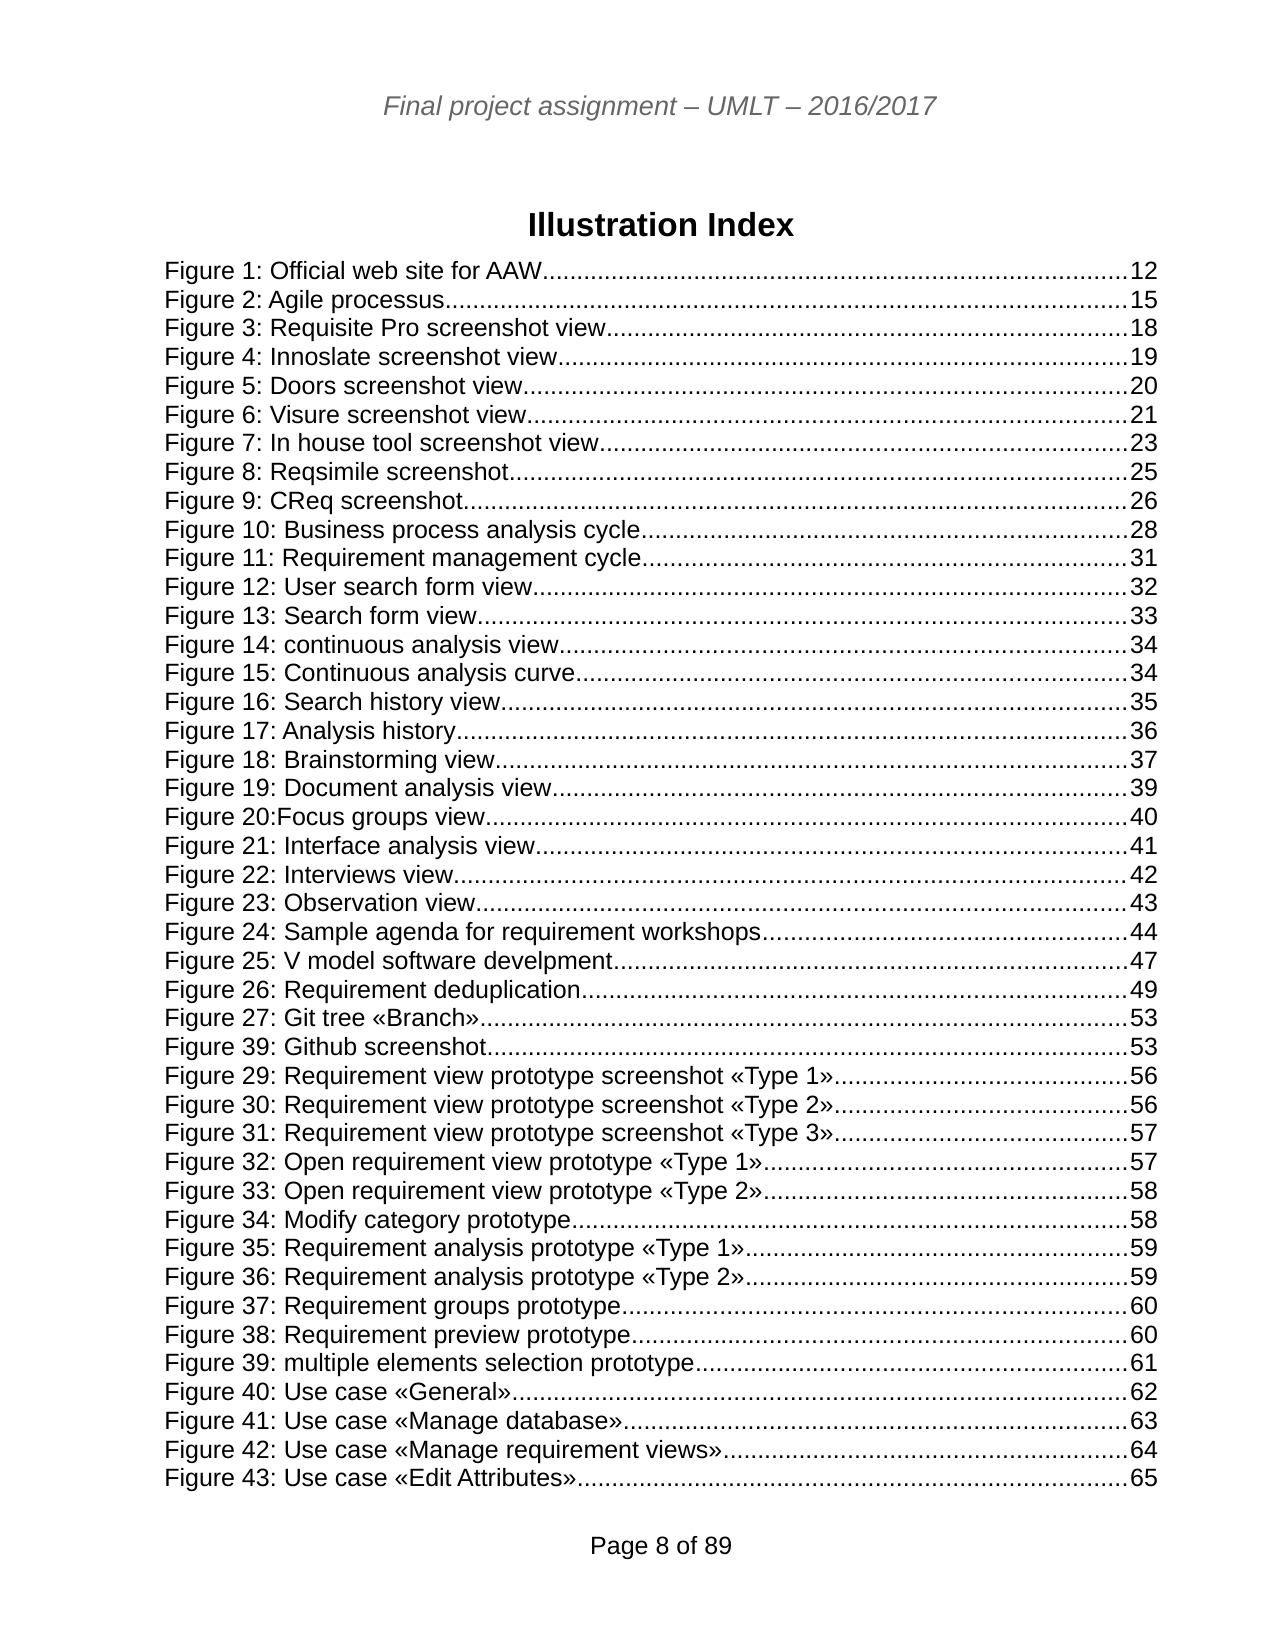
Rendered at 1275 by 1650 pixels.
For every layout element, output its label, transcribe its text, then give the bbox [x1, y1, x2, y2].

text Figure 31: Requirement view prototype screenshot «Type 3» 57 [164, 1118, 1158, 1147]
text Figure 6: Visure screenshot view 21 [164, 400, 1158, 428]
text Figure 41: Use case «Manage database» 63 [164, 1406, 1158, 1435]
text Figure 26: Requirement deduplication 49 [164, 975, 1158, 1003]
text Figure 40: Use case «General» 62 [164, 1377, 1158, 1406]
text Figure 24: Sample agenda for requirement workshops 44 [164, 917, 1158, 946]
text Figure 4: Innoslate screenshot view 19 [164, 342, 1158, 371]
text Figure 27: Git tree «Branch» 53 [164, 1003, 1158, 1032]
text Figure 30: Requirement view prototype screenshot «Type 2» 56 [164, 1090, 1158, 1118]
text Figure 34: Modify category prototype 58 [164, 1205, 1158, 1233]
text Figure 29: Requirement view prototype screenshot «Type 1» 56 [164, 1061, 1158, 1090]
text Figure 16: Search history view 35 [164, 687, 1158, 716]
text Figure 12: User search form view 32 [164, 572, 1158, 601]
text Figure 37: Requirement groups prototype 60 [164, 1291, 1158, 1320]
text Figure 8: Reqsimile screenshot 25 [164, 457, 1158, 486]
subtitle Illustration Index [164, 205, 1158, 243]
text Figure 39: multiple elements selection prototype 61 [164, 1348, 1158, 1377]
text Figure 39: Github screenshot 53 [164, 1032, 1158, 1061]
text Figure 11: Requirement management cycle 31 [164, 543, 1158, 572]
text Figure 21: Interface analysis view 41 [164, 831, 1158, 860]
text Figure 7: In house tool screenshot view 23 [164, 428, 1158, 457]
text Figure 35: Requirement analysis prototype «Type 1» 59 [164, 1233, 1158, 1262]
text Figure 14: continuous analysis view 34 [164, 630, 1158, 658]
text Figure 13: Search form view 33 [164, 601, 1158, 630]
text Figure 18: Brainstorming view 37 [164, 745, 1158, 773]
text Figure 15: Continuous analysis curve 34 [164, 658, 1158, 687]
text Figure 10: Business process analysis cycle 28 [164, 515, 1158, 543]
text Figure 38: Requirement preview prototype 60 [164, 1320, 1158, 1348]
text Figure 36: Requirement analysis prototype «Type 2» 59 [164, 1262, 1158, 1291]
text Figure 20:Focus groups view 40 [164, 802, 1158, 831]
text Figure 22: Interviews view 42 [164, 860, 1158, 888]
text Figure 43: Use case «Edit Attributes» 65 [164, 1463, 1158, 1492]
text Figure 19: Document analysis view 39 [164, 773, 1158, 802]
text Figure 25: V model software develpment 47 [164, 946, 1158, 975]
text Figure 32: Open requirement view prototype «Type 1» 57 [164, 1147, 1158, 1176]
text Figure 17: Analysis history 36 [164, 716, 1158, 745]
text Figure 5: Doors screenshot view 20 [164, 371, 1158, 400]
text Figure 42: Use case «Manage requirement views» 64 [164, 1435, 1158, 1463]
text Figure 9: CReq screenshot 26 [164, 486, 1158, 515]
text Figure 33: Open requirement view prototype «Type 2» 58 [164, 1176, 1158, 1205]
text Figure 2: Agile processus 15 [164, 285, 1158, 313]
text Figure 23: Observation view 43 [164, 888, 1158, 917]
text Figure 3: Requisite Pro screenshot view 18 [164, 313, 1158, 342]
text Figure 1: Official web site for AAW 12 [164, 256, 1158, 285]
